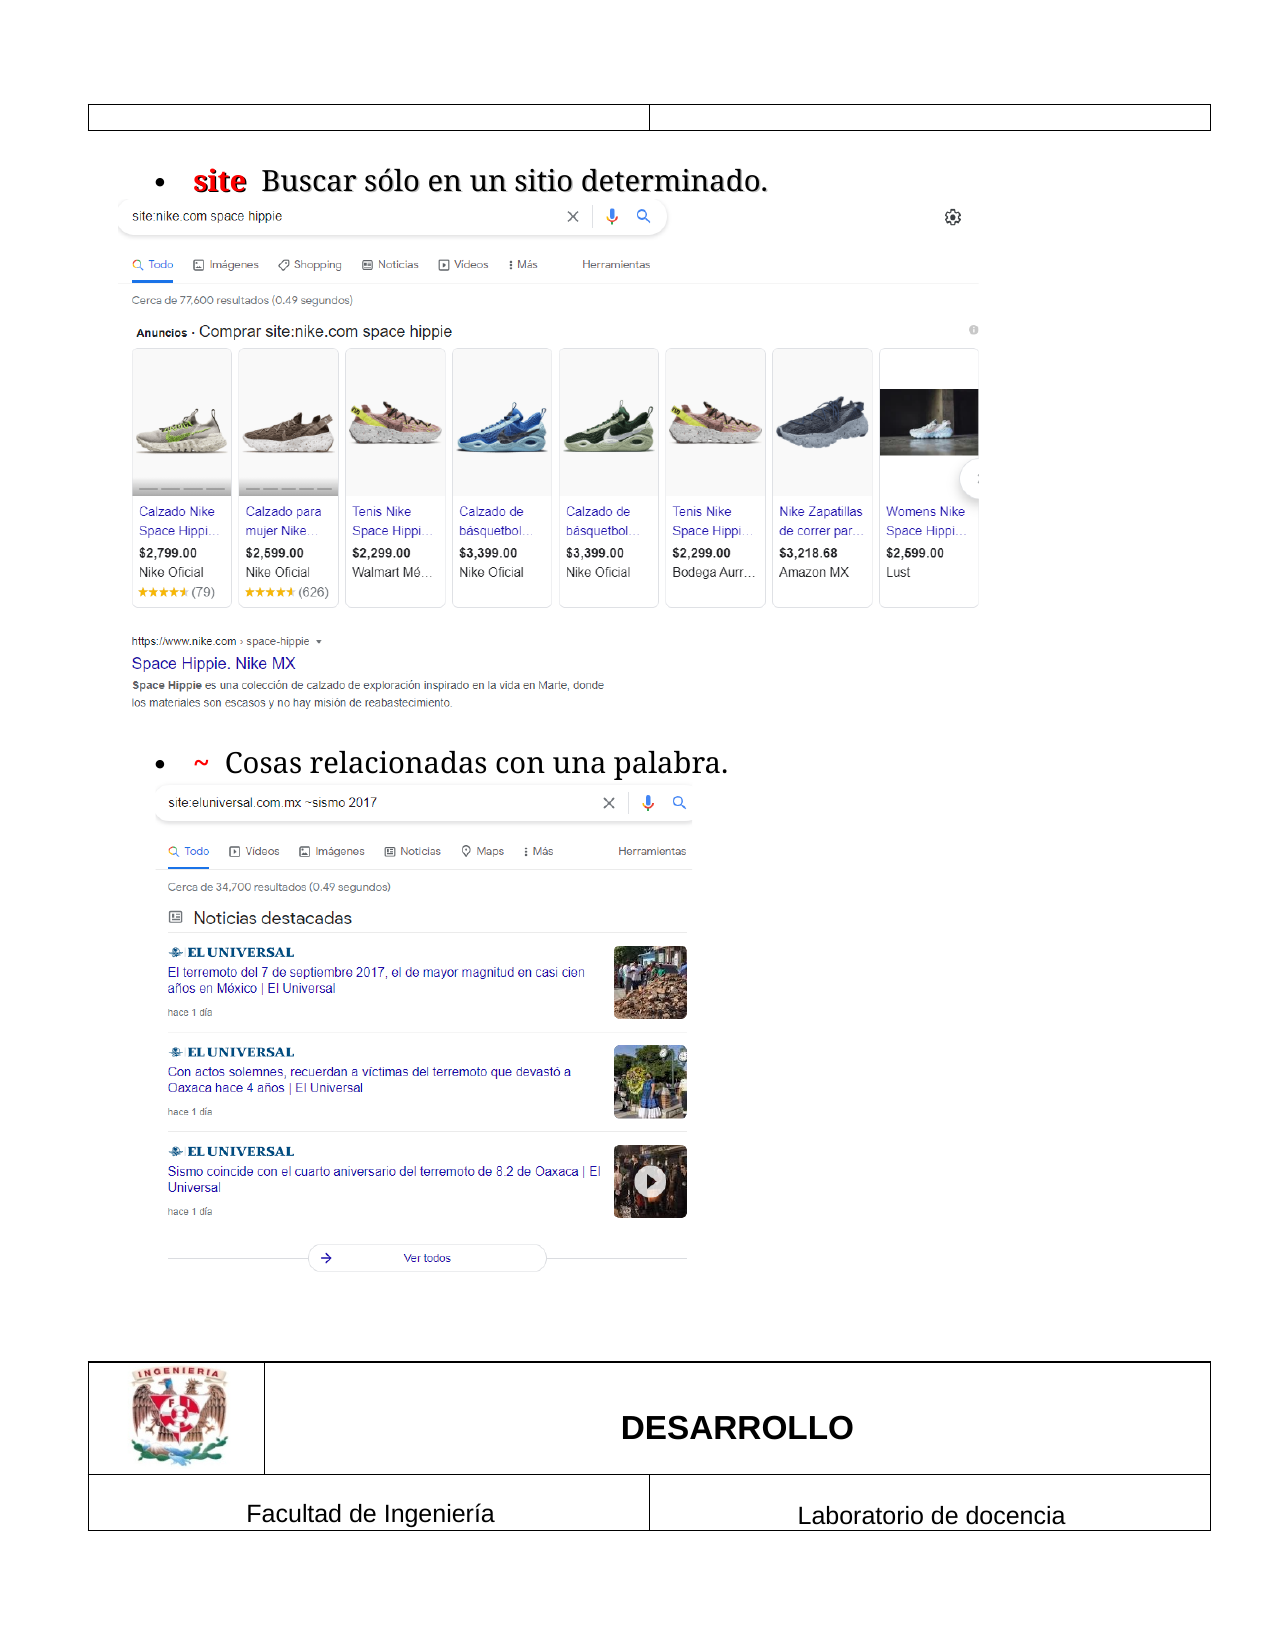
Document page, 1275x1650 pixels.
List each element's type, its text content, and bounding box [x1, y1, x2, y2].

list ~ Cosas relacionadas con una palabra. [610, 742, 648, 781]
list ~ Cosas relacionadas con una palabra. [978, 742, 1008, 782]
table_cell Facultad de Ingeniería [89, 105, 649, 130]
table_cell [650, 105, 1210, 130]
list ~ Cosas relacionadas con una palabra. [909, 742, 931, 782]
list ~ Cosas relacionadas con una palabra. [464, 742, 563, 769]
table_header [89, 1363, 264, 1474]
list ~ Cosas relacionadas con una palabra. [353, 742, 413, 781]
list site Buscar sólo en un sitio determinado. [156, 160, 1205, 200]
list ~ Cosas relacionadas con una palabra. [935, 742, 965, 782]
list ~ Cosas relacionadas con una palabra. [1085, 742, 1106, 782]
table_cell Laboratorio de docencia [650, 1475, 1210, 1529]
table_cell Facultad de Ingeniería [89, 1475, 649, 1529]
list ~ Cosas relacionadas con una palabra. [640, 760, 682, 781]
list ~ Cosas relacionadas con una palabra. [679, 742, 708, 773]
table_header DESARROLLO [265, 1363, 1210, 1474]
